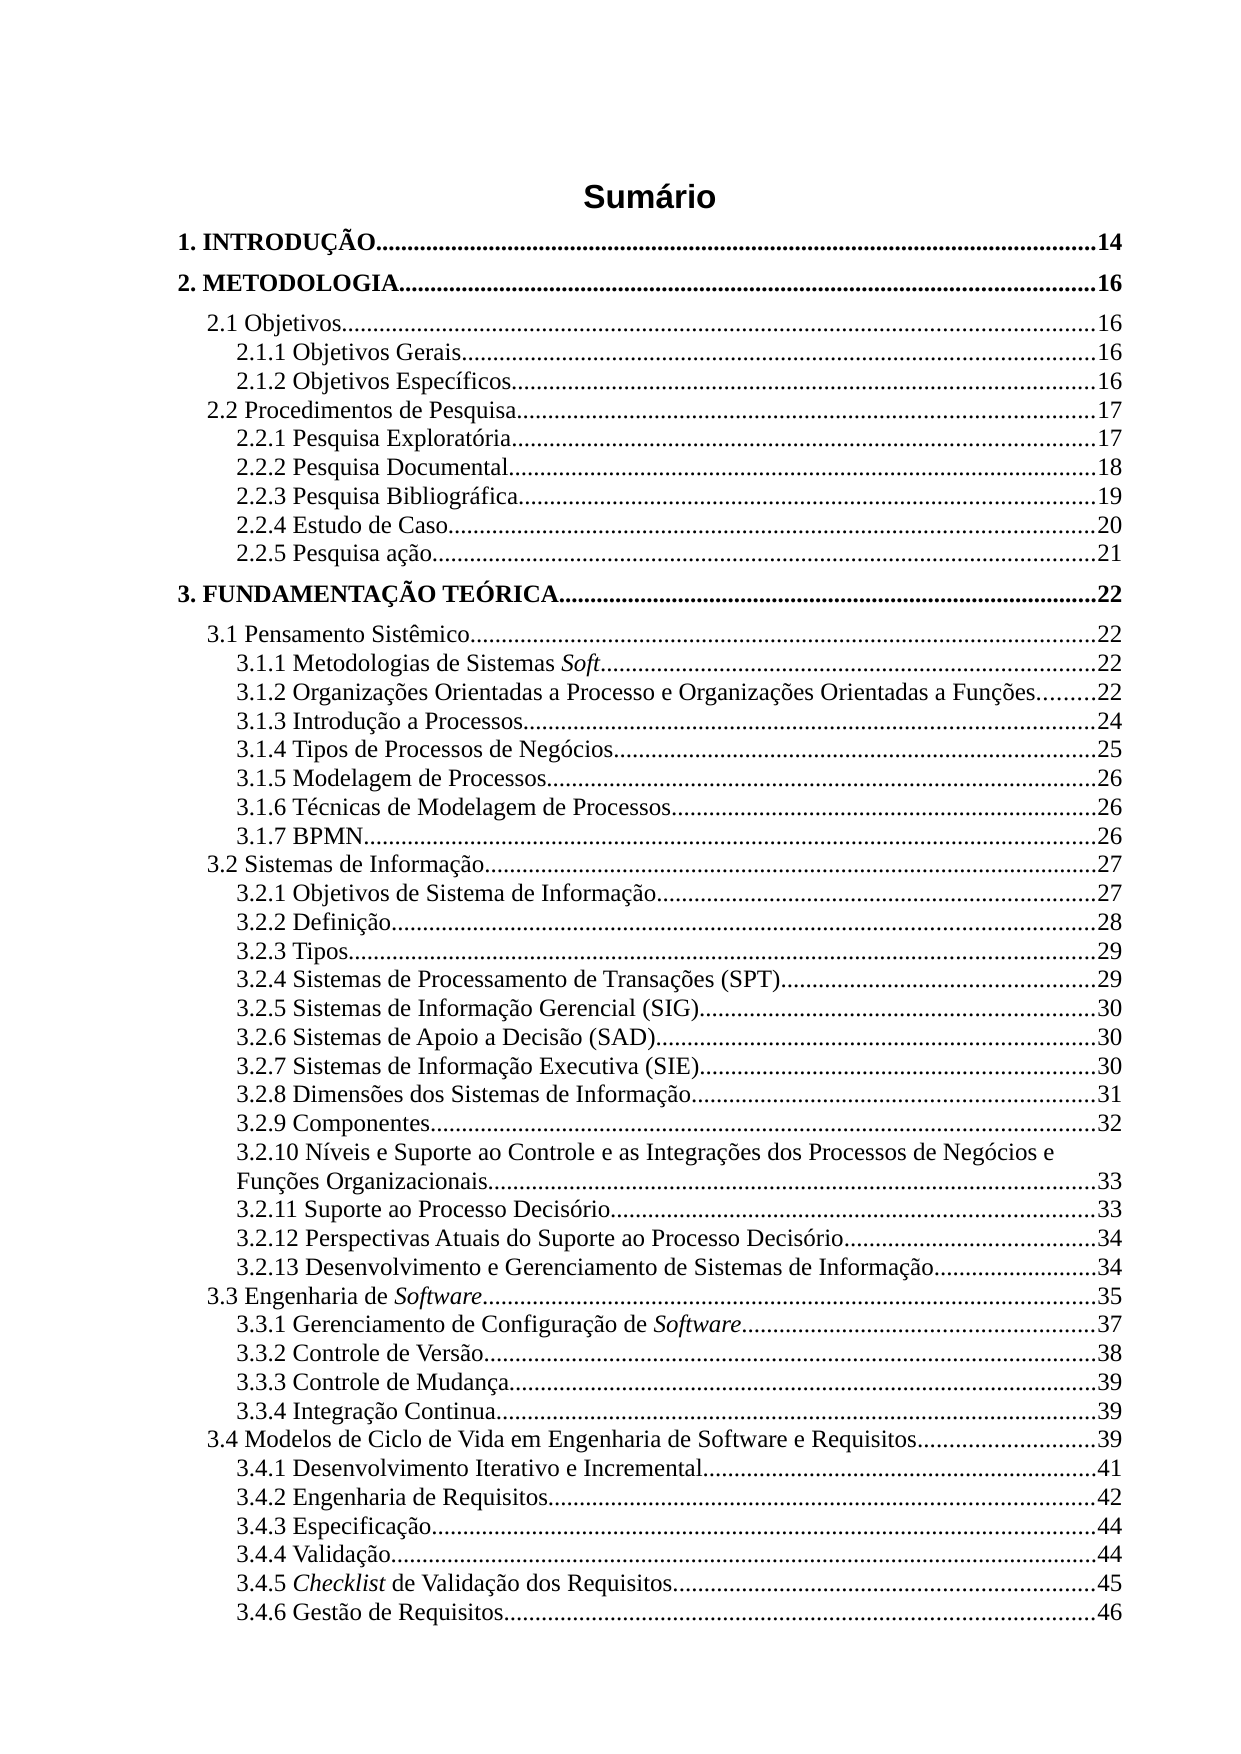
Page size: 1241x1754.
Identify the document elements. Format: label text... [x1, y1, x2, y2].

text 2.2.1 Pesquisa Exploratória 17 [236, 423, 1122, 452]
text 3.1.6 Técnicas de Modelagem de Processos 26 [236, 792, 1122, 821]
text 3.4.1 Desenvolvimento Iterativo e Incremental 41 [236, 1453, 1122, 1482]
text 3. Fundamentação Teórica 22 [177, 579, 1122, 608]
text 3.2.3 Tipos 29 [236, 936, 1122, 964]
text 3.2.5 Sistemas de Informação Gerencial (SIG) 30 [236, 993, 1122, 1022]
text 3.2.8 Dimensões dos Sistemas de Informação 31 [236, 1079, 1122, 1108]
text 3.4.3 Especificação 44 [236, 1511, 1122, 1539]
text 3.4.6 Gestão de Requisitos 46 [236, 1597, 1122, 1626]
text 3.2.4 Sistemas de Processamento de Transações (SPT) 29 [236, 964, 1122, 993]
text 3.2.12 Perspectivas Atuais do Suporte ao Processo Decisório 34 [236, 1223, 1122, 1252]
text 3.4.5 Checklist de Validação dos Requisitos. 45 [236, 1568, 1122, 1597]
text 3.1.4 Tipos de Processos de Negócios 25 [236, 734, 1122, 763]
text 3.3.3 Controle de Mudança 39 [236, 1367, 1122, 1396]
text 3.3 Engenharia de Software 35 [207, 1281, 1122, 1309]
text 3.4.4 Validação 44 [236, 1539, 1122, 1568]
text 3.1.5 Modelagem de Processos 26 [236, 763, 1122, 792]
text 3.3.1 Gerenciamento de Configuração de Software 37 [236, 1309, 1122, 1338]
text 3.3.2 Controle de Versão 38 [236, 1338, 1122, 1367]
text 3.2 Sistemas de Informação 27 [207, 849, 1122, 878]
text 1. Introdução 14 [177, 227, 1122, 256]
text 3.1.3 Introdução a Processos 24 [236, 706, 1122, 734]
subtitle Sumário [177, 177, 1122, 216]
text 2.1.2 Objetivos Específicos 16 [236, 366, 1122, 395]
text 3.1 Pensamento Sistêmico 22 [207, 619, 1122, 648]
text 2.2.3 Pesquisa Bibliográfica 19 [236, 481, 1122, 510]
text 2.1.1 Objetivos Gerais 16 [236, 337, 1122, 366]
text 3.2.7 Sistemas de Informação Executiva (SIE) 30 [236, 1051, 1122, 1079]
text 3.2.2 Definição 28 [236, 907, 1122, 936]
text 3.2.9 Componentes 32 [236, 1108, 1122, 1137]
text 3.2.1 Objetivos de Sistema de Informação 27 [236, 878, 1122, 907]
text 3.1.2 Organizações Orientadas a Processo e Organizações Orientadas a Funções 22 [236, 677, 1122, 706]
text 2.2.4 Estudo de Caso 20 [236, 510, 1122, 538]
text 2. Metodologia 16 [177, 268, 1122, 297]
text 2.2 Procedimentos de Pesquisa 17 [207, 395, 1122, 423]
text 3.4.2 Engenharia de Requisitos 42 [236, 1482, 1122, 1511]
text 3.4 Modelos de Ciclo de Vida em Engenharia de Software e Requisitos 39 [207, 1424, 1122, 1453]
text 2.2.5 Pesquisa ação 21 [236, 538, 1122, 567]
text 3.1.7 BPMN 26 [236, 821, 1122, 849]
text 2.2.2 Pesquisa Documental 18 [236, 452, 1122, 481]
text 2.1 Objetivos 16 [207, 308, 1122, 337]
text 3.3.4 Integração Continua 39 [236, 1396, 1122, 1424]
text 3.1.1 Metodologias de Sistemas Soft 22 [236, 648, 1122, 677]
text 3.2.10 Níveis e Suporte ao Controle e as Integrações dos Processos de Negócios e Funções Organizacionais 33 [236, 1137, 1122, 1194]
text 3.2.13 Desenvolvimento e Gerenciamento de Sistemas de Informação 34 [236, 1252, 1122, 1281]
text 3.2.6 Sistemas de Apoio a Decisão (SAD) 30 [236, 1022, 1122, 1051]
text 3.2.11 Suporte ao Processo Decisório 33 [236, 1194, 1122, 1223]
